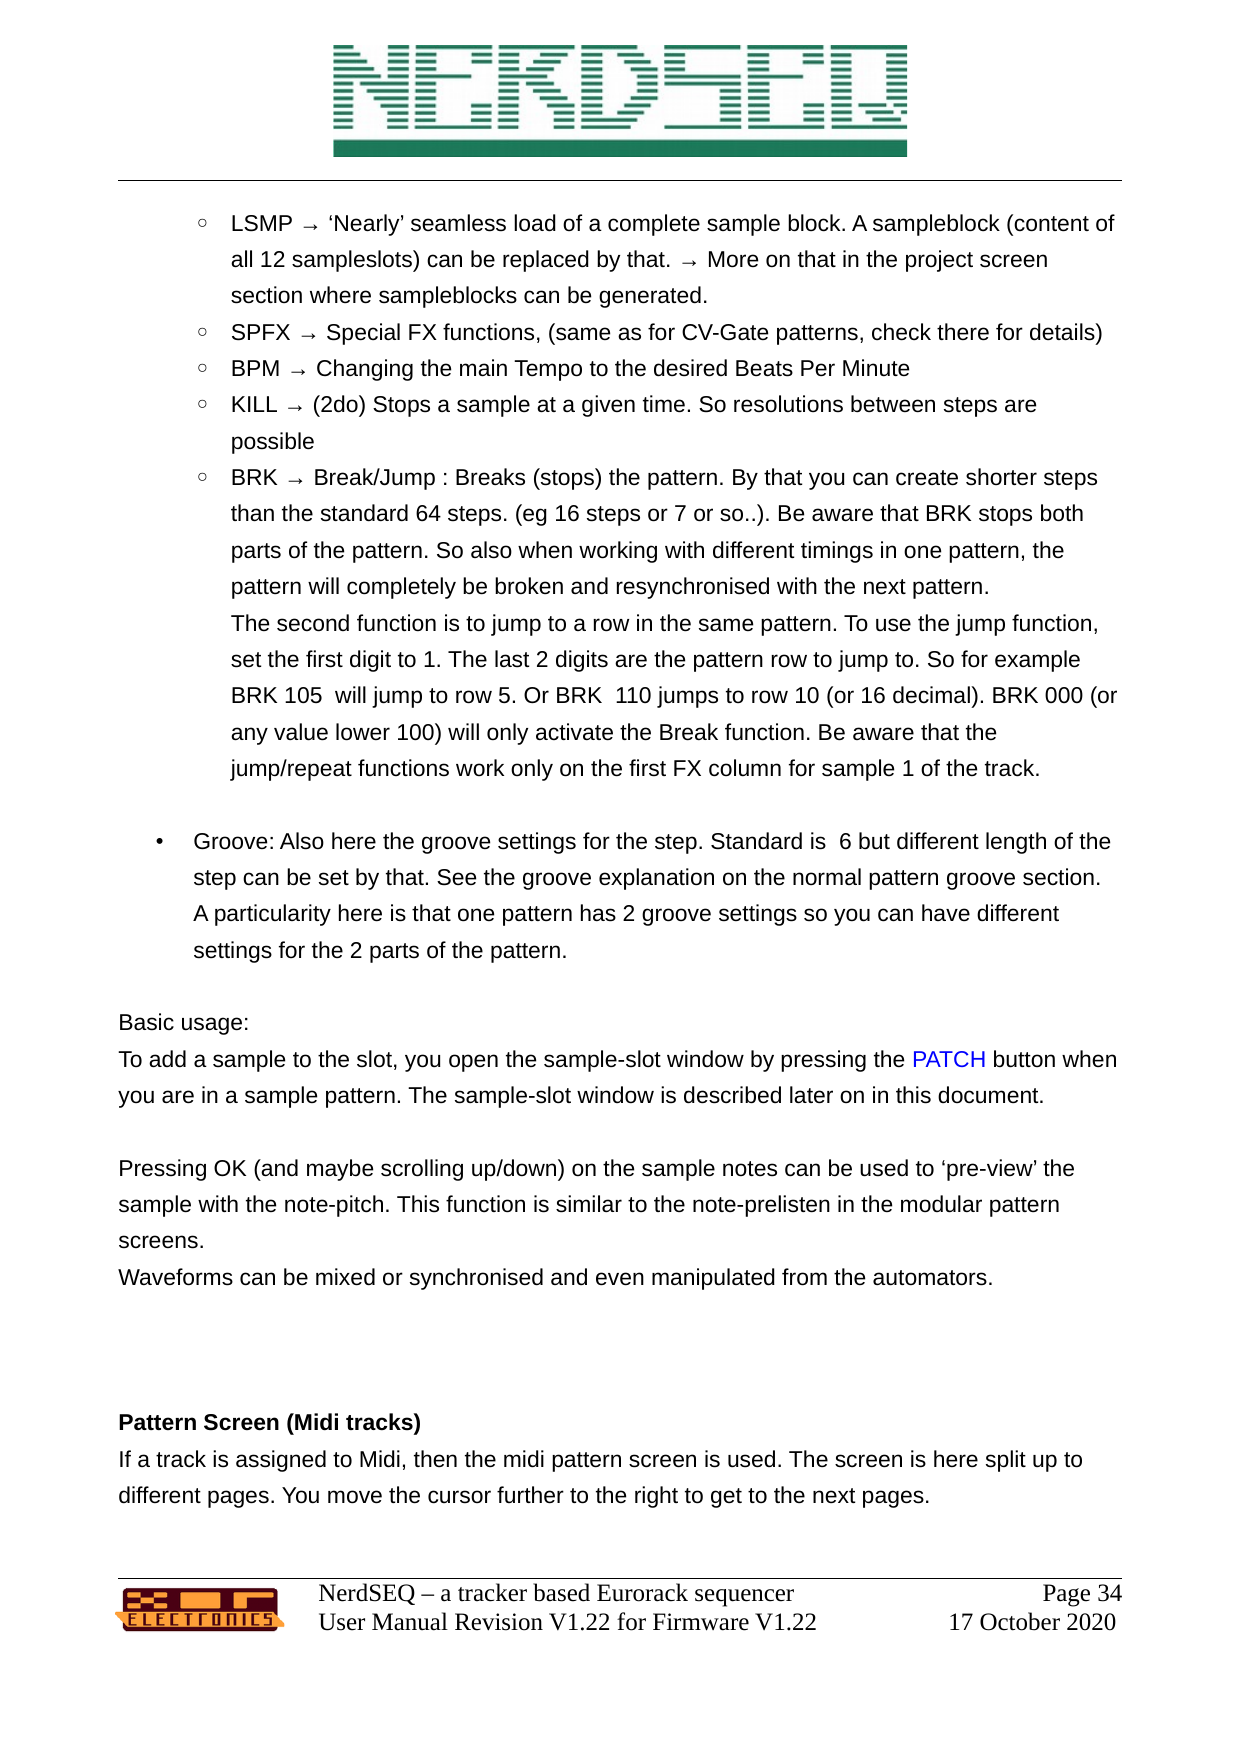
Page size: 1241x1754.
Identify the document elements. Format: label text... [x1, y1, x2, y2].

picture [115, 1584, 285, 1634]
list BPM → Changing the main Tempo to the desired Beats Per Minute [193, 355, 1122, 381]
list SPFX → Special FX functions, (same as for CV-Gate patterns, check there for details) [193, 319, 1122, 345]
text Waveforms can be mixed or synchronised and even manipulated from the automators. [118, 1264, 1122, 1290]
picture [333, 45, 908, 157]
list BRK → Break/Jump : Breaks (stops) the pattern. By that you can create shorter steps than the standard 64 steps. (eg 16 steps or 7 or so..). Be aware that BRK stops both parts of the pattern. So also when working with different timings in one pattern, the pattern will completely be broken and resynchronised with the next pattern. [193, 464, 1122, 599]
list The second function is to jump to a row in the same pattern. To use the jump function, set the first digit to 1. The last 2 digits are the pattern row to jump to. So for example BRK 105 will jump to row 5. Or BRK 110 jumps to row 10 (or 16 decimal). BRK 000 (or any value lower 100) will only activate the Break function. Be aware that the jump/repeat functions work only on the first FX column for sample 1 of the track. [193, 609, 1122, 781]
text Basic usage: [118, 1009, 1122, 1036]
list Groove: Also here the groove settings for the step. Standard is 6 but different length of the step can be set by that. See the groove explanation on the normal pattern groove section. [156, 828, 1122, 890]
text To add a sample to the slot, you open the sample-slot window by pressing the PATCH button when you are in a sample pattern. The sample-slot window is described later on in this document. [118, 1046, 1122, 1108]
list LSMP → ‘Nearly’ seamless load of a complete sample block. A sampleblock (content of all 12 sampleslots) can be replaced by that. → More on that in the project screen section where sampleblocks can be generated. [193, 209, 1122, 309]
list KILL → (2do) Stops a sample at a given time. So resolutions between steps are possible [193, 391, 1122, 454]
text If a track is assigned to Midi, then the midi pattern screen is used. The screen is here split up to different pages. You move the cursor further to the right to get to the next pages. [118, 1446, 1122, 1508]
text Pressing OK (and maybe scrolling up/down) on the sample notes can be used to ‘pre-view’ the sample with the note-pitch. This function is similar to the note-prelisten in the modular pattern screens. [118, 1155, 1122, 1254]
list A particularity here is that one pattern has 2 groove settings so you can have different settings for the 2 parts of the pattern. [156, 900, 1122, 963]
text Pattern Screen (Midi tracks) [118, 1409, 1122, 1436]
